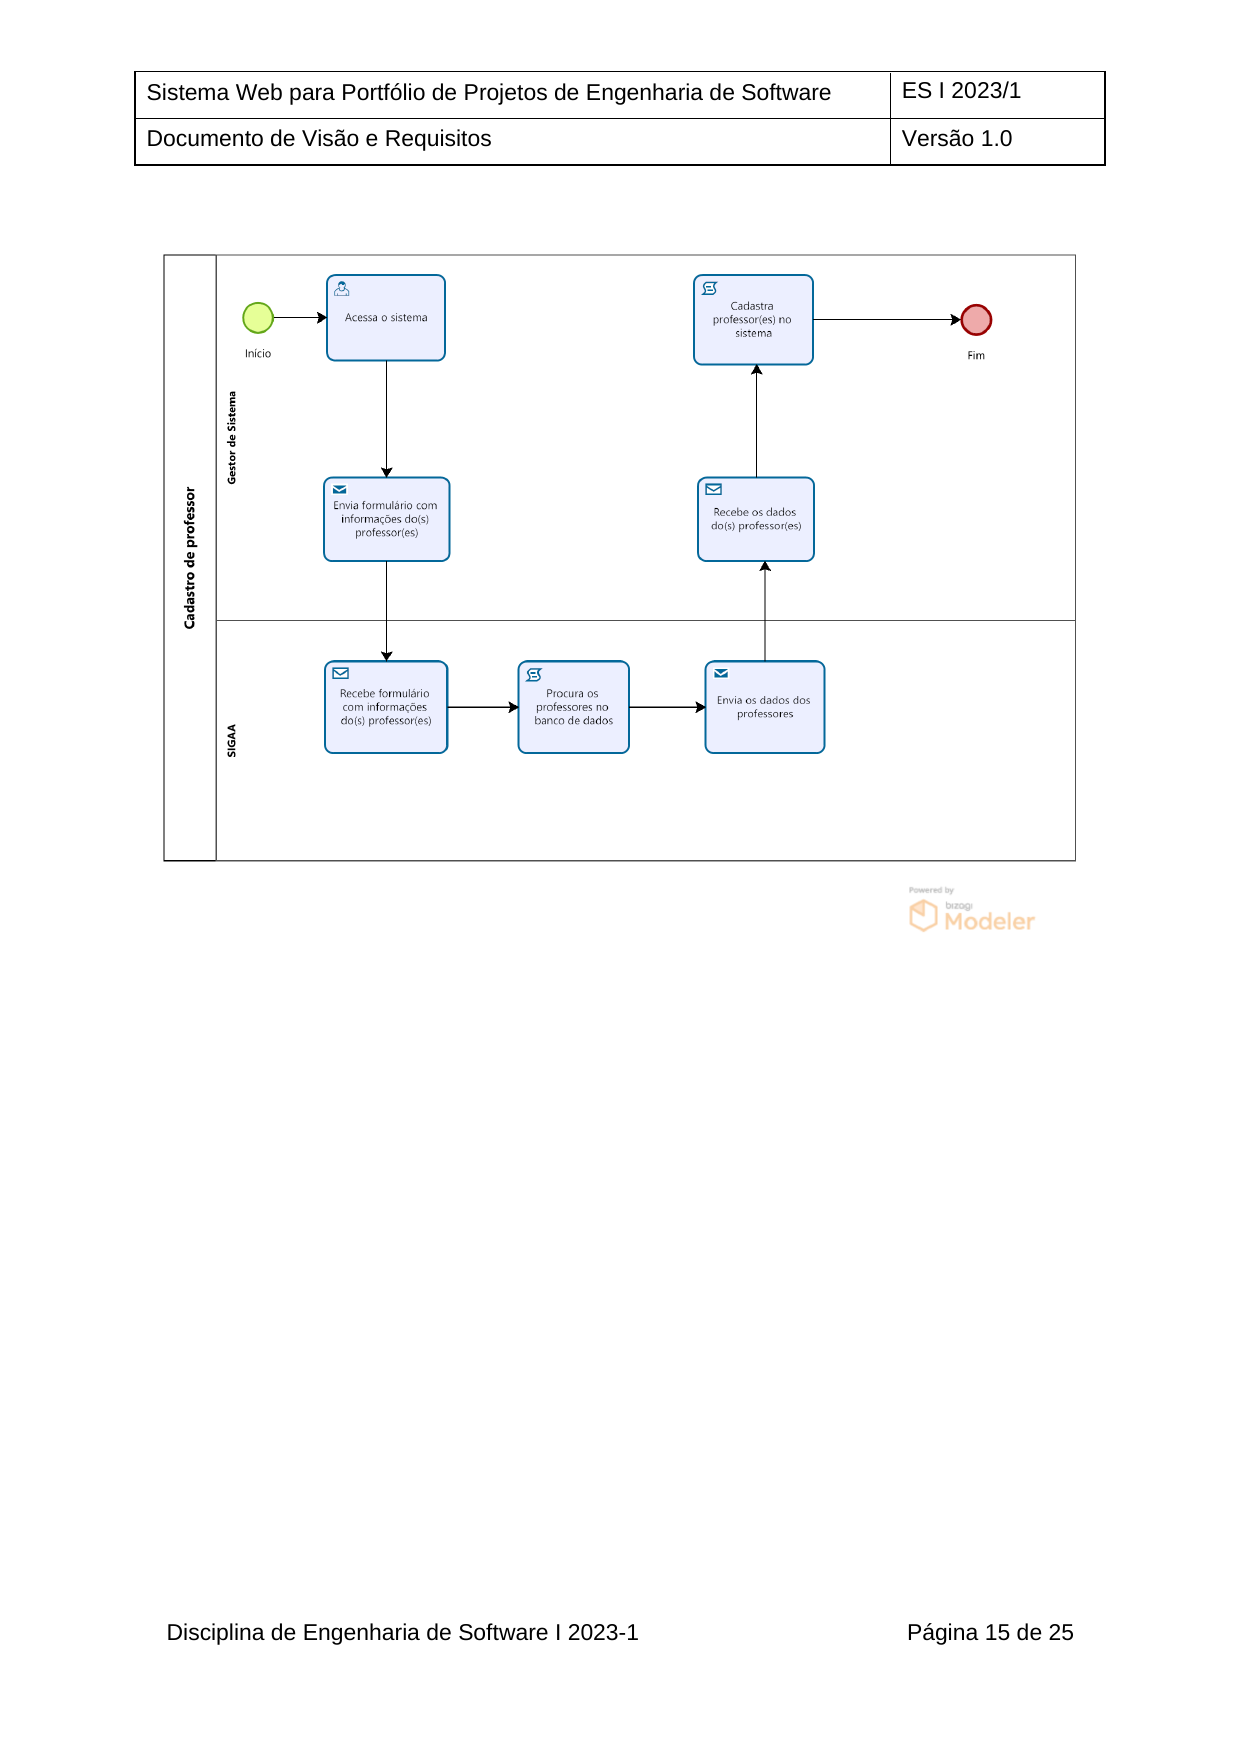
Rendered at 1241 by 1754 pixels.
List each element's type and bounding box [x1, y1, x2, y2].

picture [147, 238, 1092, 1013]
